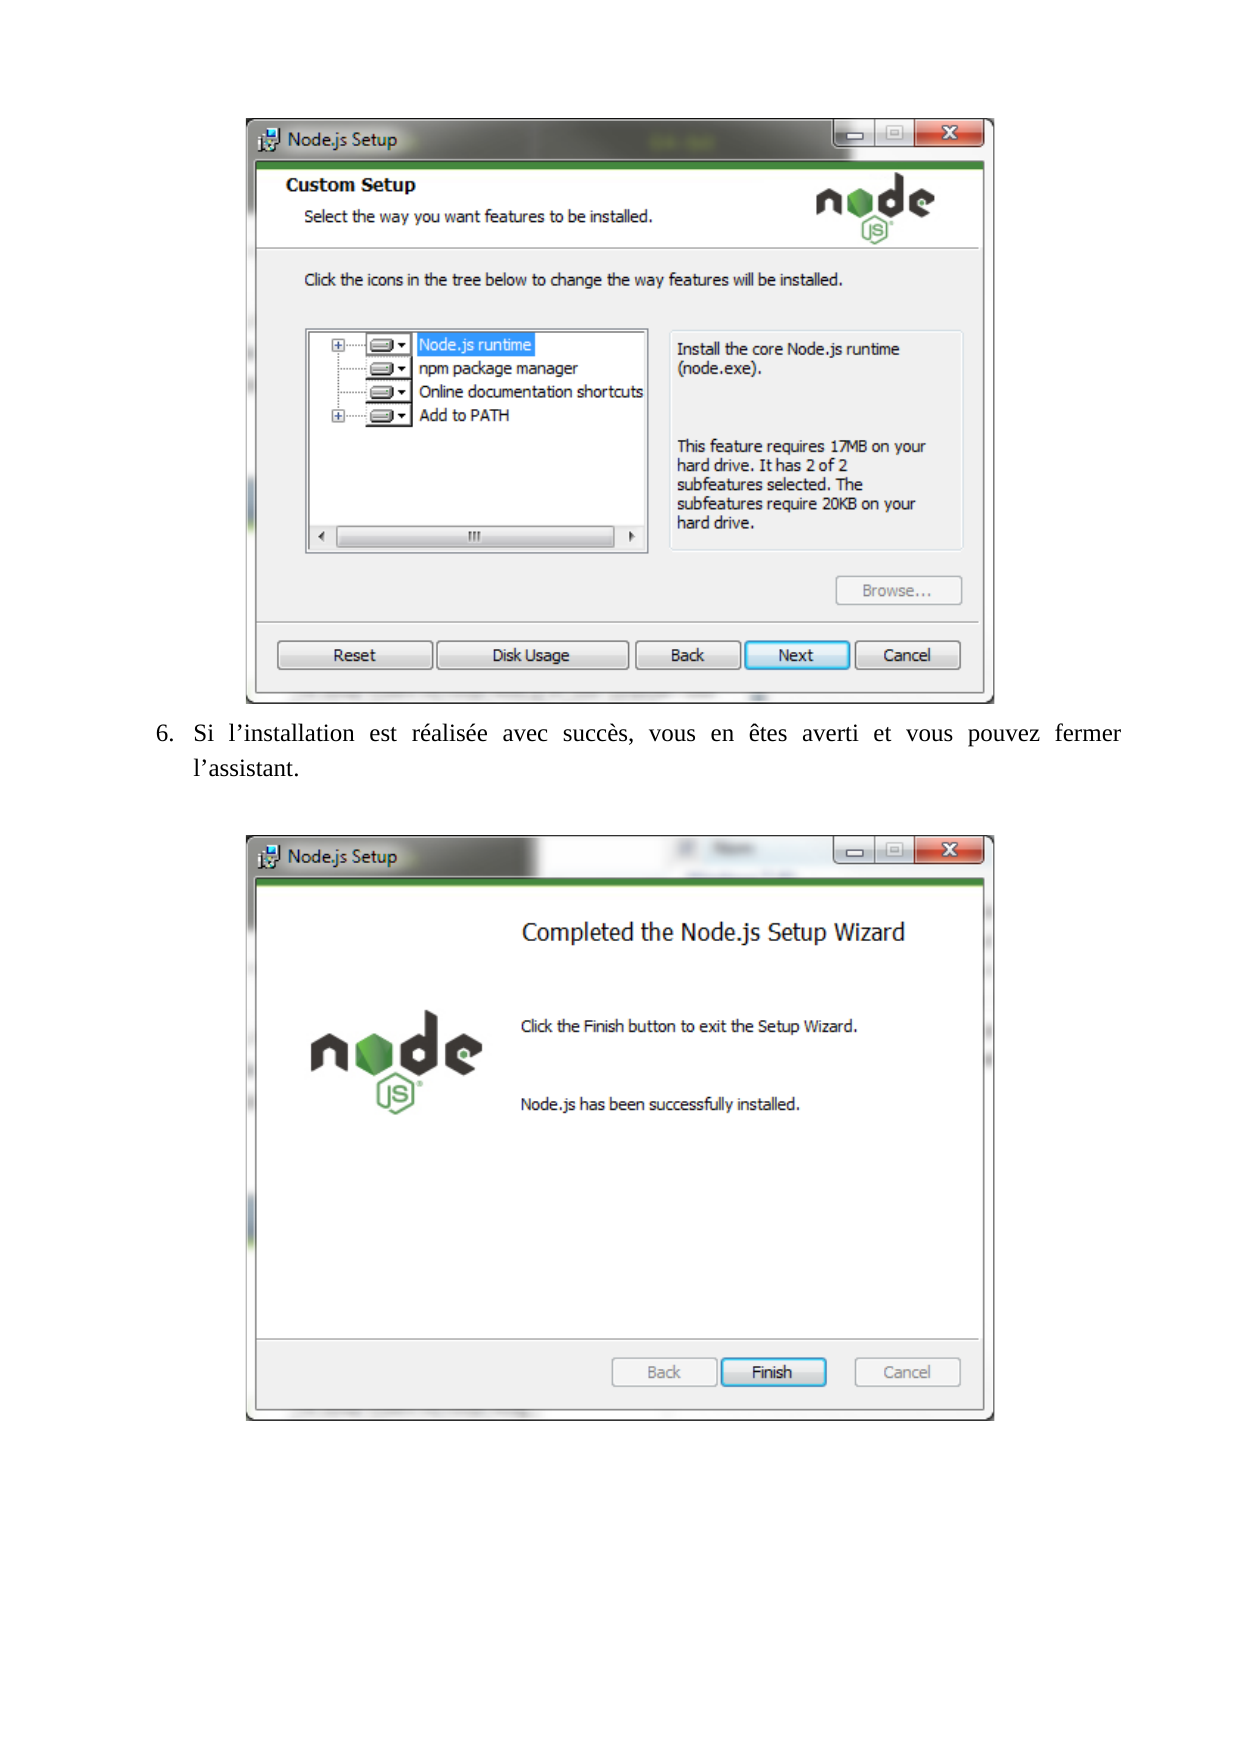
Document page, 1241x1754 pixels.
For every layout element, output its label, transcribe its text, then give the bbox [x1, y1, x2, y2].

picture [245, 835, 995, 1421]
picture [245, 118, 995, 704]
list Si l’installation est réalisée avec succès, vous en êtes averti et vous pouvez fermer l’assistant. [156, 718, 1122, 781]
